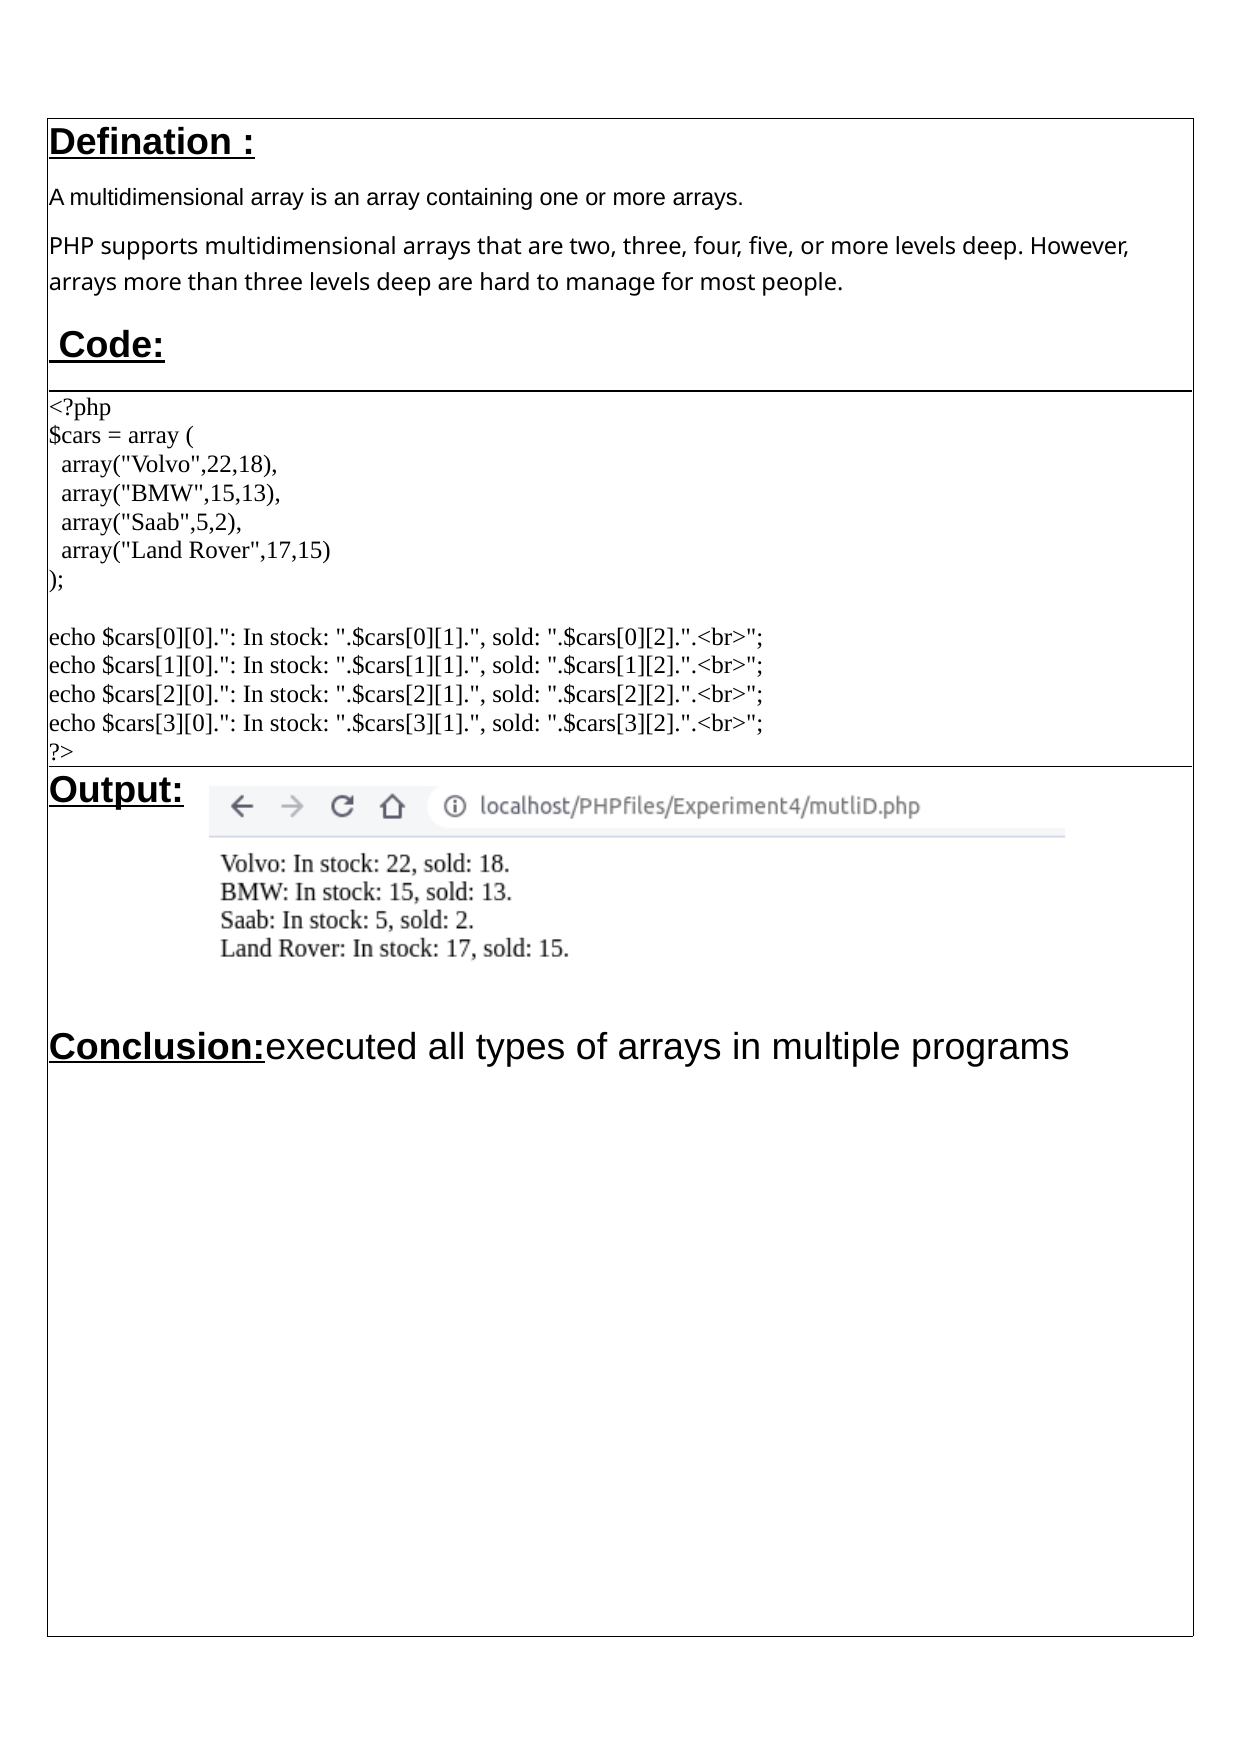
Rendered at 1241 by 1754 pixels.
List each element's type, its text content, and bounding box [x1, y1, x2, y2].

text Output: [48, 767, 1192, 810]
table_header <?php $cars = array ( array("Volvo",22,18), array("BMW",15,13), array("Saab",5,2), array("Land Rover",17,15) ); echo $cars[0][0].": In stock: ".$cars[0][1].", sold: ".$cars[0][2].".<br>"; echo $cars[1][0].": In stock: ".$cars[1][1].", sold: ".$cars[1][2].".<br>"; echo $cars[2][0].": In stock: ".$cars[2][1].", sold: ".$cars[2][2].".<br>"; echo $cars[3][0].": In stock: ".$cars[3][1].", sold: ".$cars[3][2].".<br>"; ?> [49, 392, 1192, 766]
text Defination : [48, 119, 1192, 162]
picture [208, 786, 1066, 993]
text Code: [48, 317, 1192, 368]
text A multidimensional array is an array containing one or more arrays. [48, 183, 1192, 210]
text PHP supports multidimensional arrays that are two, three, four, five, or more levels deep. However, arrays more than three levels deep are hard to manage for most people. [48, 229, 1192, 298]
text Conclusion:executed all types of arrays in multiple programs [48, 1024, 1192, 1067]
